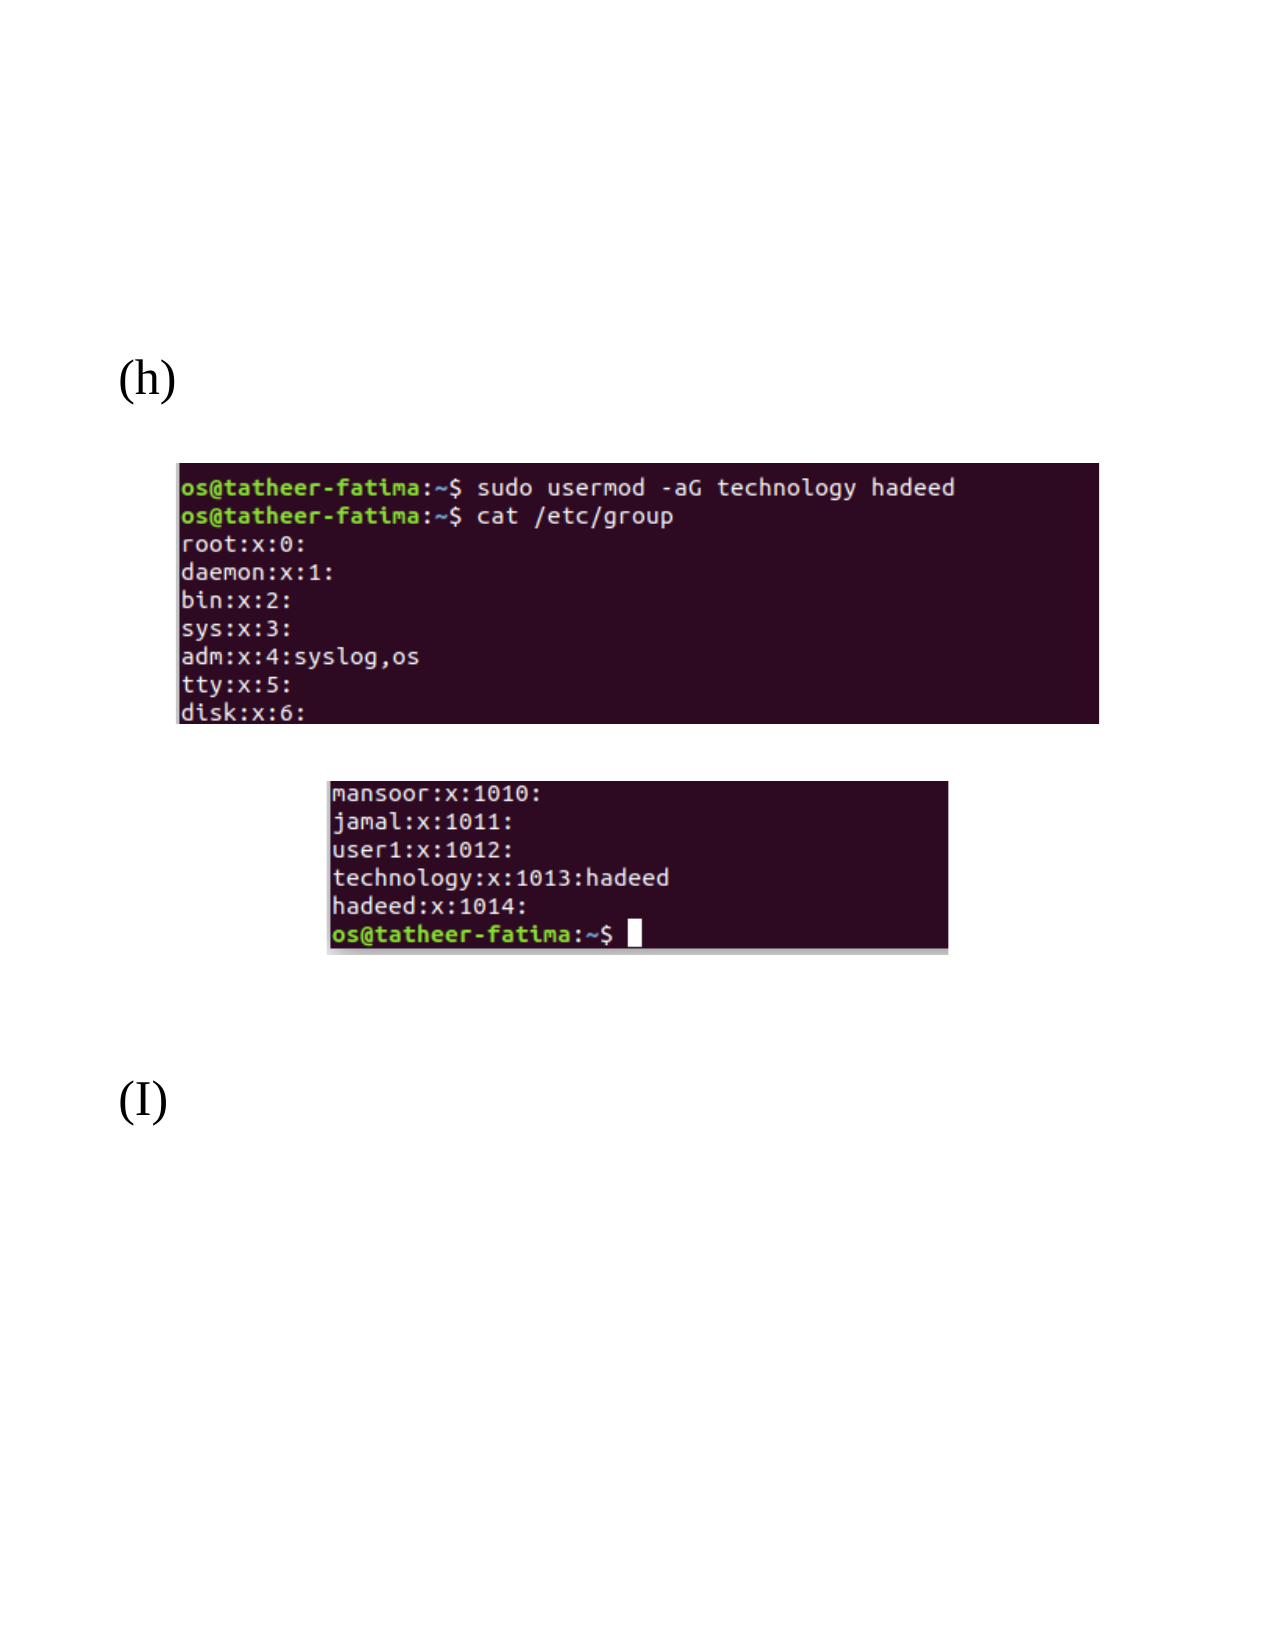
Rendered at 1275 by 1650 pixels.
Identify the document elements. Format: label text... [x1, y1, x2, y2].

picture [326, 781, 949, 955]
text (I) [118, 1069, 1157, 1127]
text (h) [118, 348, 1157, 406]
picture [175, 463, 1100, 724]
